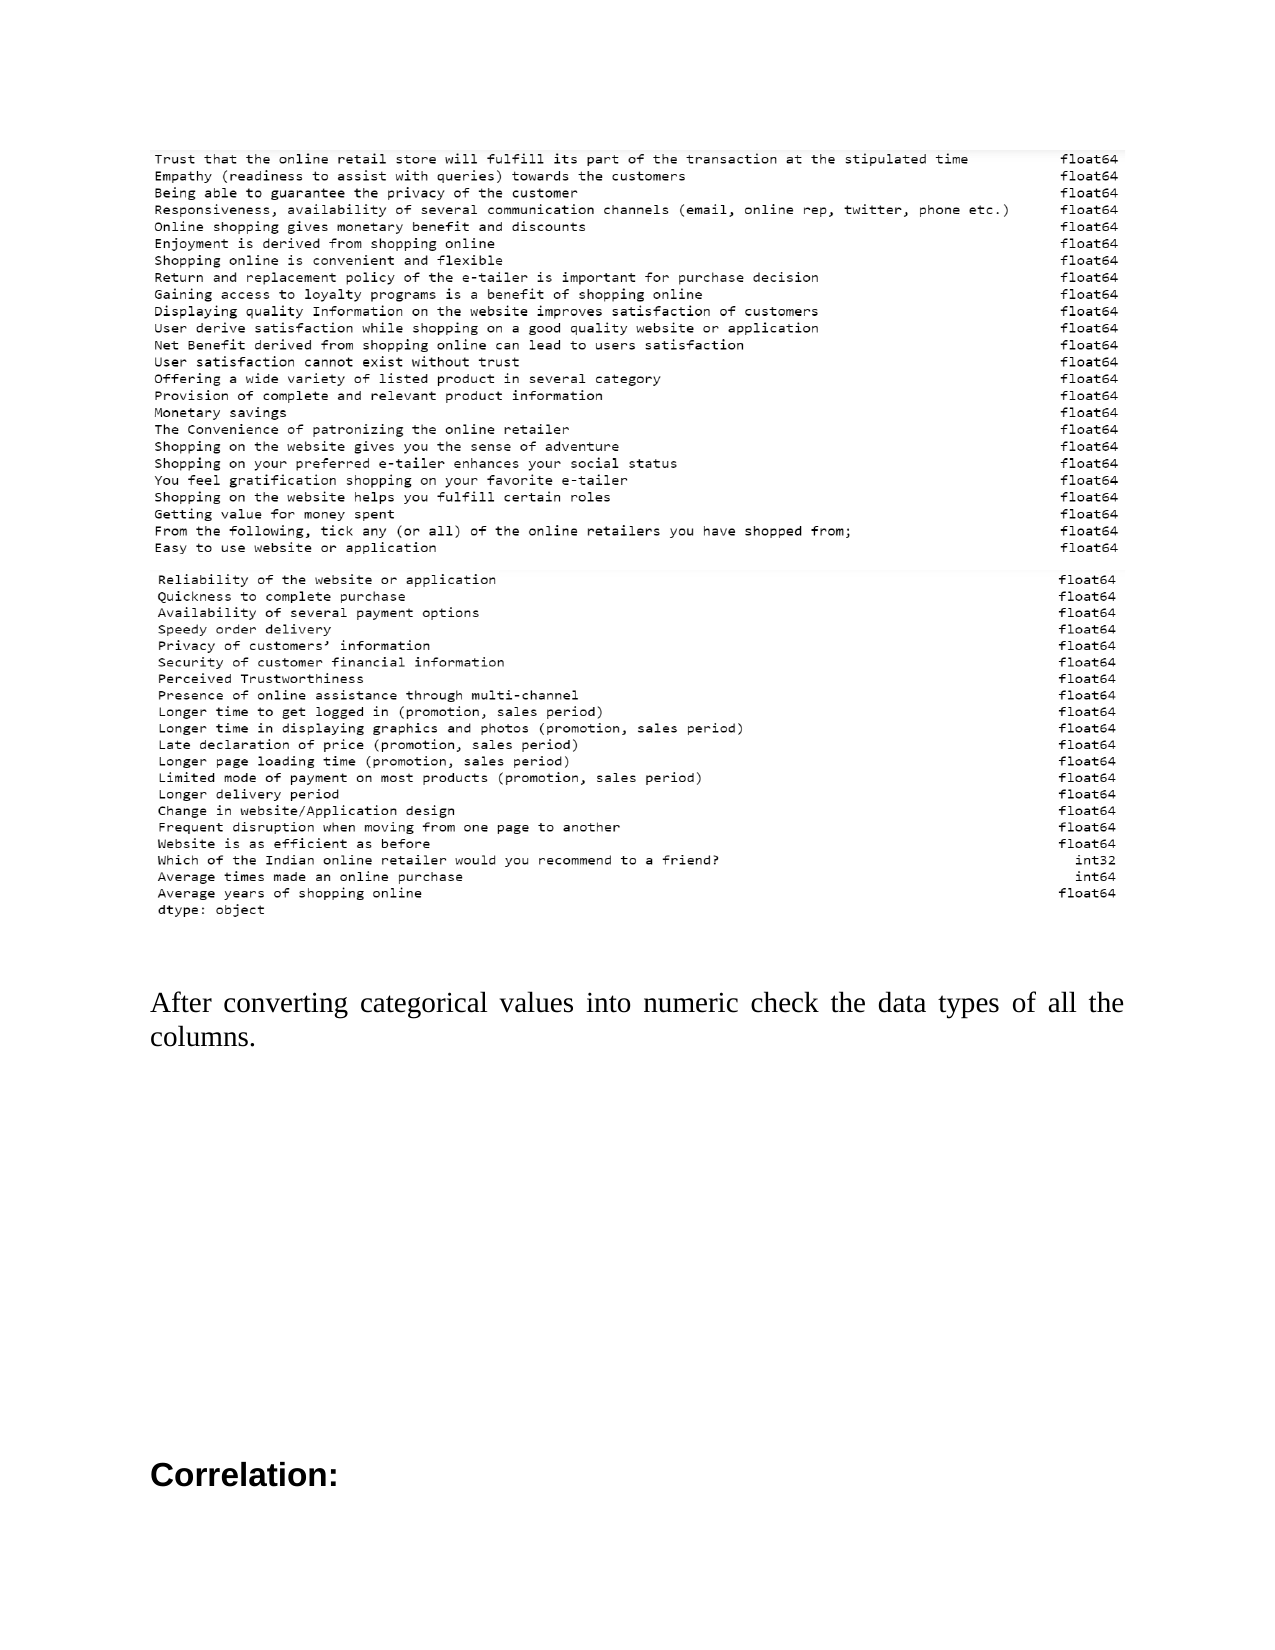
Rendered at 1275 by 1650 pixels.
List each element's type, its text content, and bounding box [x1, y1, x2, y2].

text After converting categorical values into numeric check the data types of all the columns. [150, 985, 1125, 1052]
text Correlation: [150, 1455, 1125, 1493]
